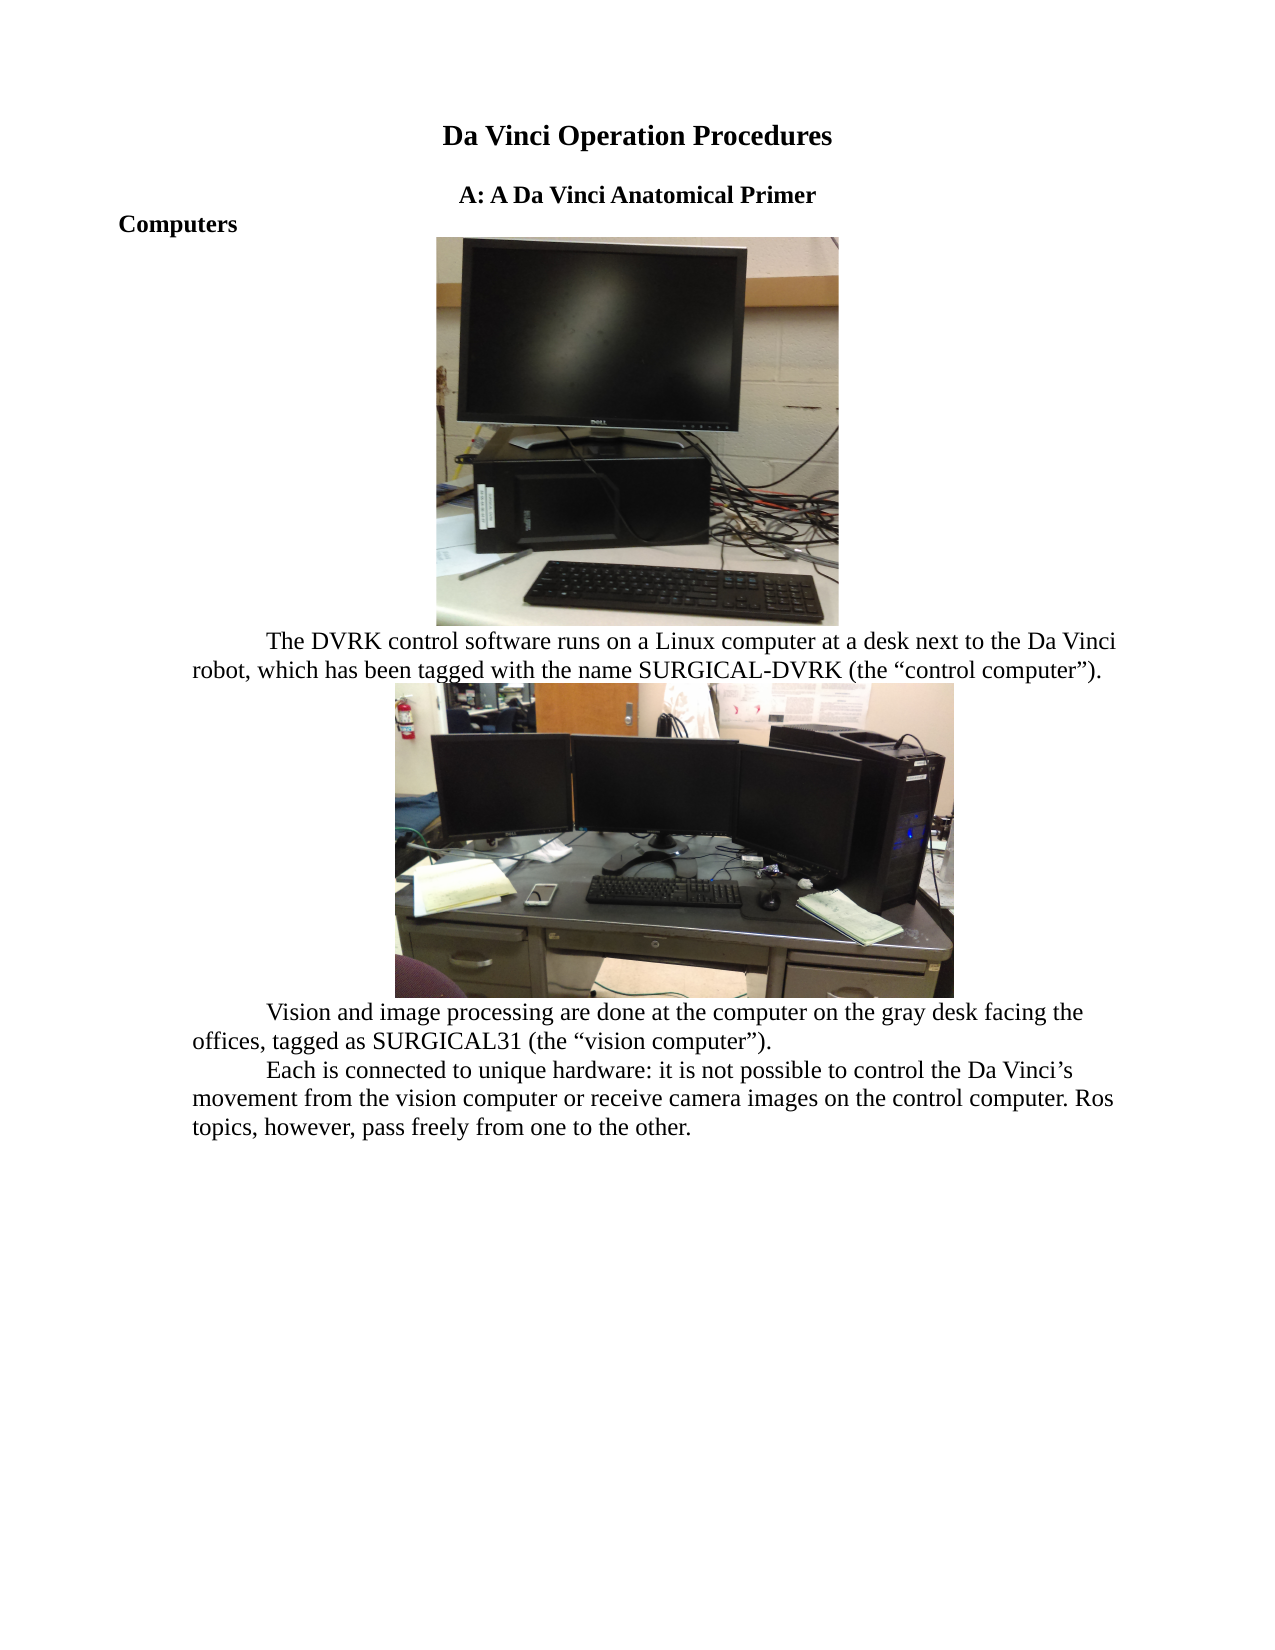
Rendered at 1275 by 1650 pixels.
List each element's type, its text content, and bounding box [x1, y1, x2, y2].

text Computers [118, 209, 1157, 238]
picture [436, 237, 680, 626]
text Da Vinci Operation Procedures [118, 118, 1157, 152]
text Vision and image processing are done at the computer on the gray desk facing the offices, tagged as SURGICAL31 (the “vision computer”). [192, 997, 1157, 1055]
text Each is connected to unique hardware: it is not possible to control the Da Vinci’s movement from the vision computer or receive camera images on the control computer. Ros topics, however, pass freely from one to the other. [192, 1055, 1157, 1141]
text A: A Da Vinci Anatomical Primer [118, 180, 1157, 209]
picture [395, 683, 954, 998]
text The DVRK control software runs on a Linux computer at a desk next to the Da Vinci robot, which has been tagged with the name SURGICAL-DVRK (the “control computer”). [192, 626, 1157, 683]
